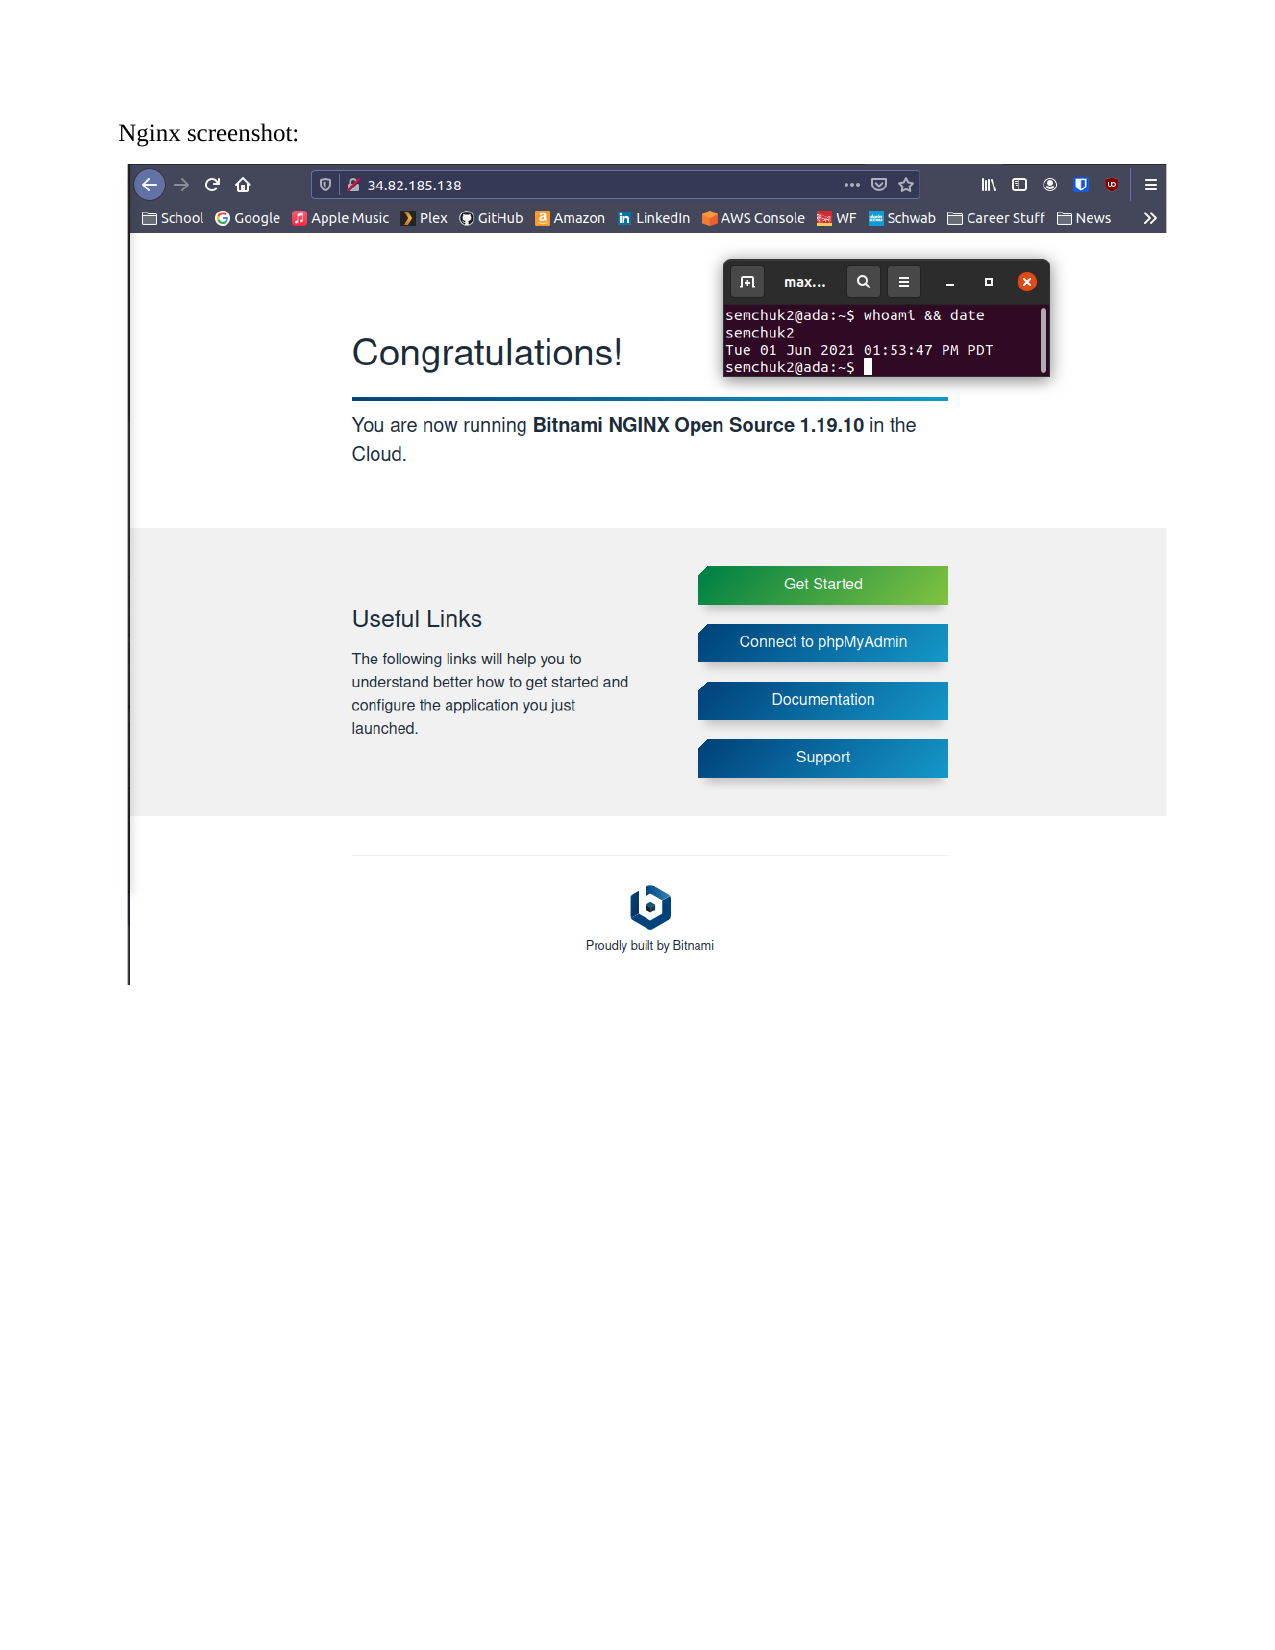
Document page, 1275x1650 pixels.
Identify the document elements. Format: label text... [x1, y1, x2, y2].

text Nginx screenshot: [118, 118, 1157, 147]
picture [127, 164, 1167, 985]
